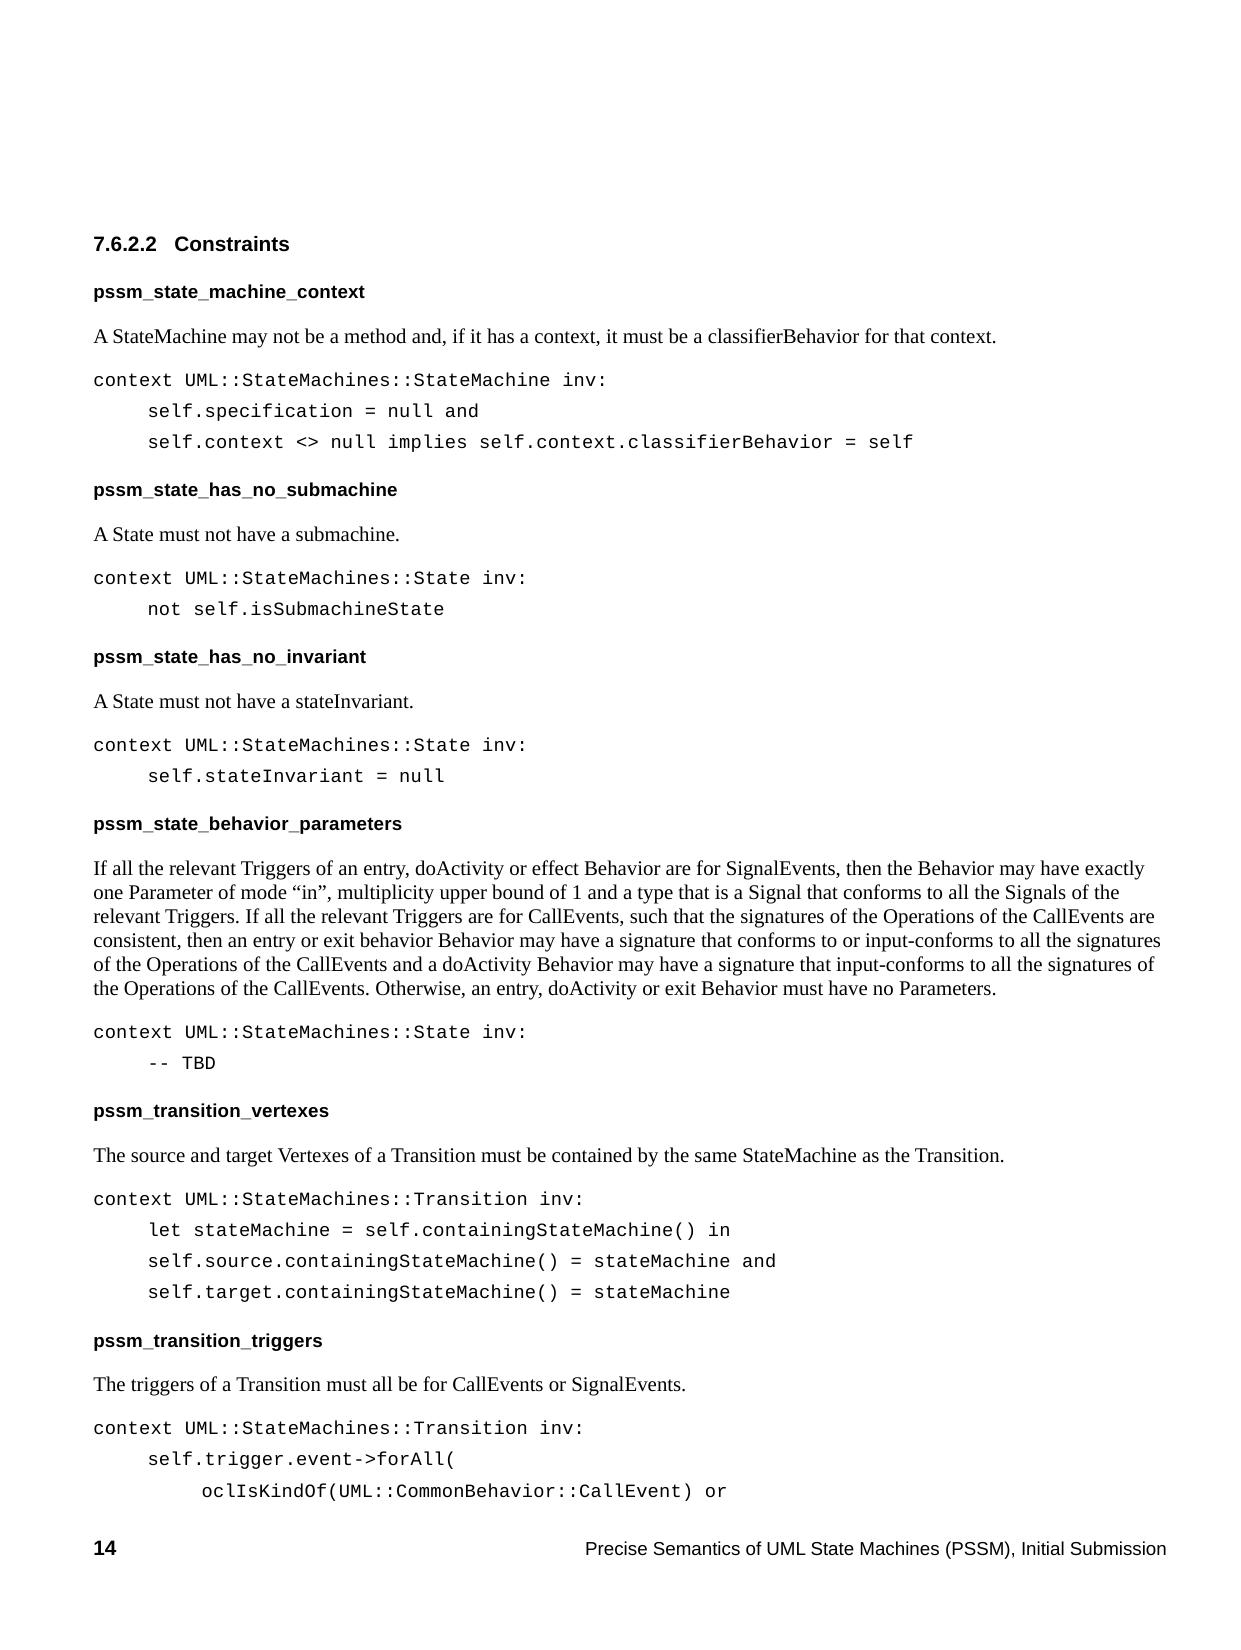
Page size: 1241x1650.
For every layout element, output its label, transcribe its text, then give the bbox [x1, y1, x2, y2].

text self.context <> null implies self.context.classifierBehavior = self [93, 431, 1164, 454]
text If all the relevant Triggers of an entry, doActivity or effect Behavior are for SignalEvents, then the Behavior may have exactly one Parameter of mode “in”, multiplicity upper bound of 1 and a type that is a Signal that conforms to all the Signals of the relevant Triggers. If all the relevant Triggers are for CallEvents, such that the signatures of the Operations of the CallEvents are consistent, then an entry or exit behavior Behavior may have a signature that conforms to or input-conforms to all the signatures of the Operations of the CallEvents and a doActivity Behavior may have a signature that input-conforms to all the signatures of the Operations of the CallEvents. Otherwise, an entry, doActivity or exit Behavior must have no Parameters. [93, 856, 1164, 1000]
subtitle pssm_transition_vertexes [93, 1100, 1164, 1122]
text oclIsKindOf(UML::CommonBehavior::CallEvent) or [93, 1480, 1164, 1503]
text context UML::StateMachines::State inv: [93, 734, 1164, 757]
subtitle pssm_state_has_no_submachine [93, 479, 1164, 501]
text self.stateInvariant = null [93, 765, 1164, 788]
text -- TBD [93, 1052, 1164, 1075]
text self.source.containingStateMachine() = stateMachine and [93, 1250, 1164, 1273]
text context UML::StateMachines::Transition inv: [93, 1417, 1164, 1440]
text context UML::StateMachines::State inv: [93, 567, 1164, 590]
subtitle pssm_state_has_no_invariant [93, 646, 1164, 668]
subtitle Constraints [93, 231, 1164, 256]
text The triggers of a Transition must all be for CallEvents or SignalEvents. [93, 1372, 1164, 1396]
text self.trigger.event->forAll( [93, 1448, 1164, 1471]
text A State must not have a stateInvariant. [93, 689, 1164, 713]
text not self.isSubmachineState [93, 598, 1164, 621]
subtitle pssm_state_machine_context [93, 281, 1164, 303]
text self.specification = null and [93, 400, 1164, 423]
text The source and target Vertexes of a Transition must be contained by the same StateMachine as the Transition. [93, 1143, 1164, 1167]
text context UML::StateMachines::StateMachine inv: [93, 369, 1164, 392]
text A StateMachine may not be a method and, if it has a context, it must be a classifierBehavior for that context. [93, 324, 1164, 348]
subtitle pssm_transition_triggers [93, 1329, 1164, 1351]
text let stateMachine = self.containingStateMachine() in [93, 1219, 1164, 1242]
text context UML::StateMachines::Transition inv: [93, 1188, 1164, 1211]
text A State must not have a submachine. [93, 522, 1164, 546]
text self.target.containingStateMachine() = stateMachine [93, 1282, 1164, 1304]
subtitle pssm_state_behavior_parameters [93, 813, 1164, 834]
text context UML::StateMachines::State inv: [93, 1021, 1164, 1044]
